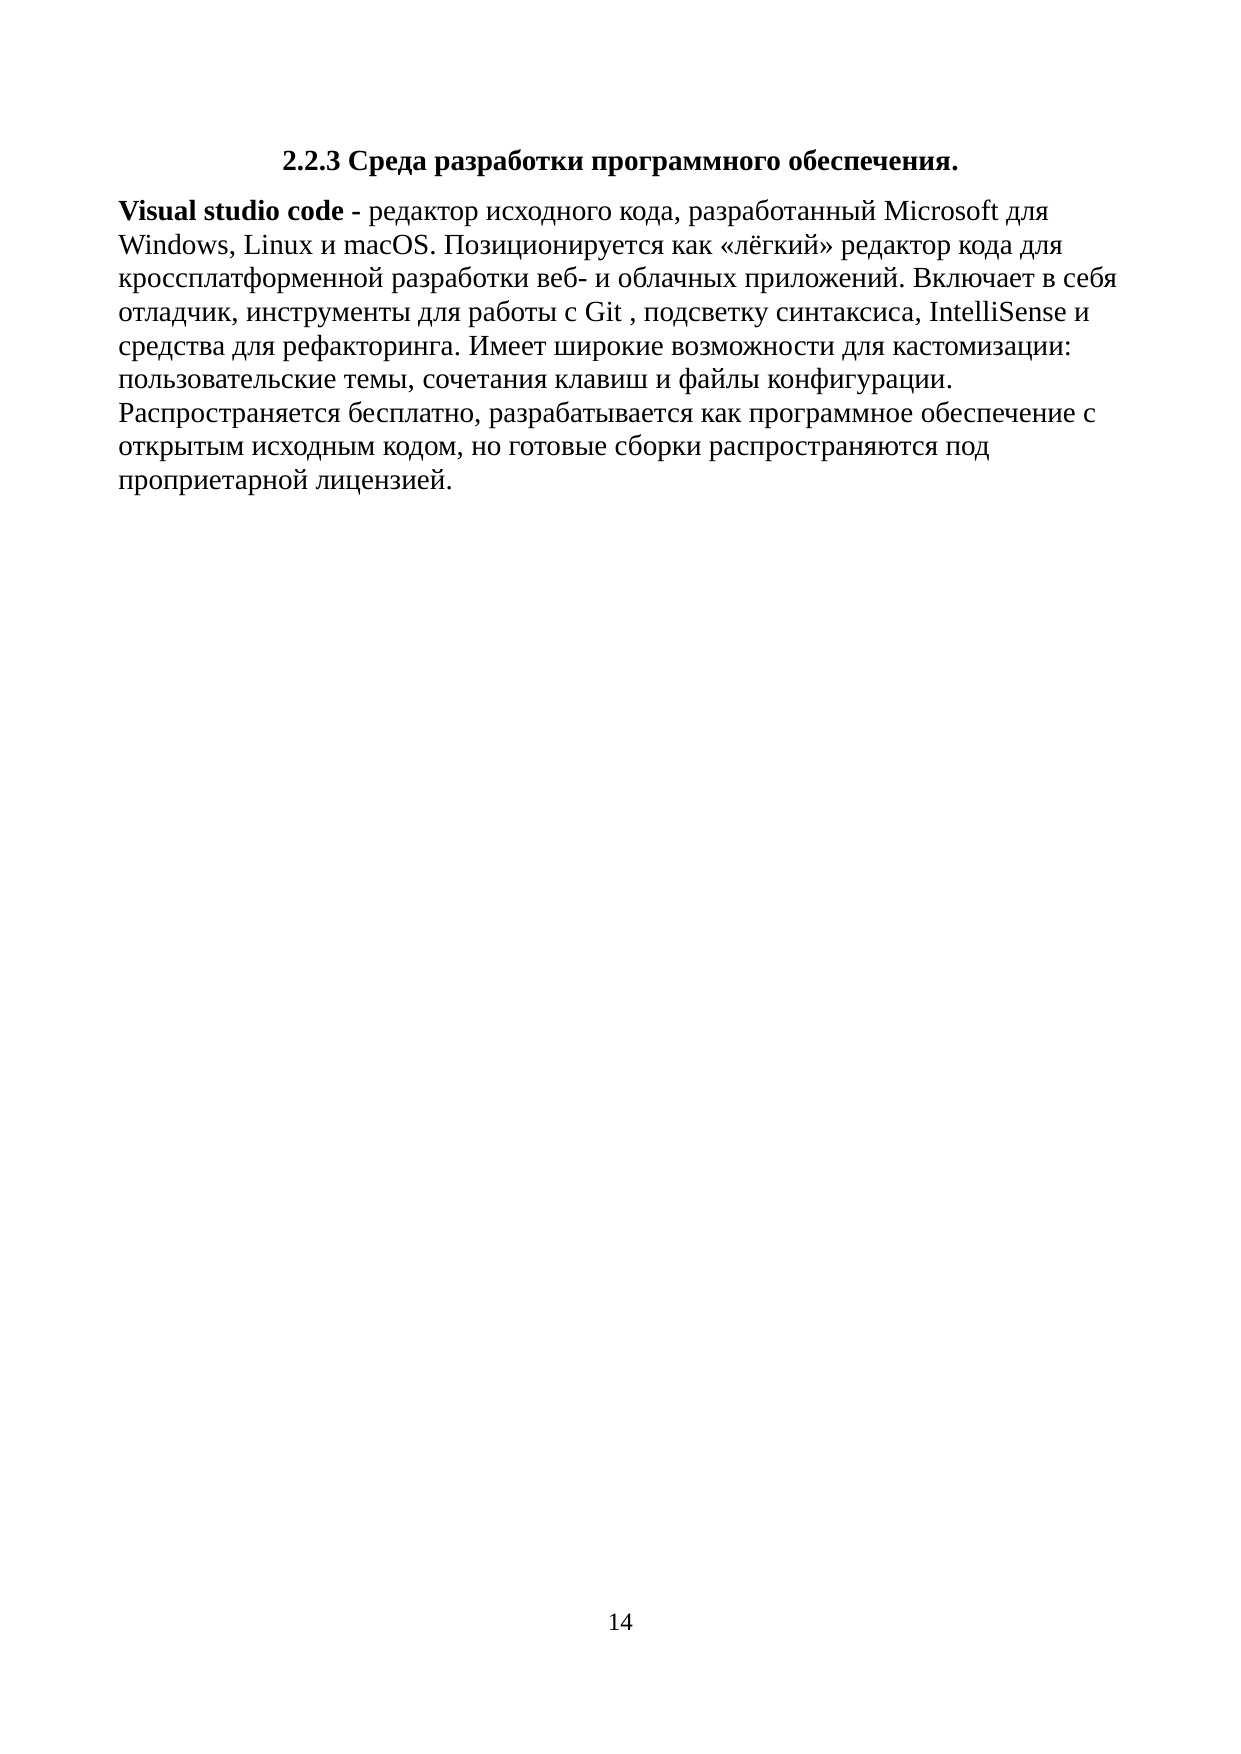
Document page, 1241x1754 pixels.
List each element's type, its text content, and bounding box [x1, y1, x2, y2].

text Visual studio code - редактор исходного кода, разработанный Microsoft для Windows, Linux и macOS. Позиционируется как «лёгкий» редактор кода для кроссплатформенной разработки веб- и облачных приложений. Включает в себя отладчик, инструменты для работы с Git , подсветку синтаксиса, IntelliSense и средства для рефакторинга. Имеет широкие возможности для кастомизации: пользовательские темы, сочетания клавиш и файлы конфигурации. Распространяется бесплатно, разрабатывается как программное обеспечение с открытым исходным кодом, но готовые сборки распространяются под проприетарной лицензией. [118, 193, 1122, 495]
subtitle 2.2.3 Среда разработки программного обеспечения. [118, 143, 1122, 177]
